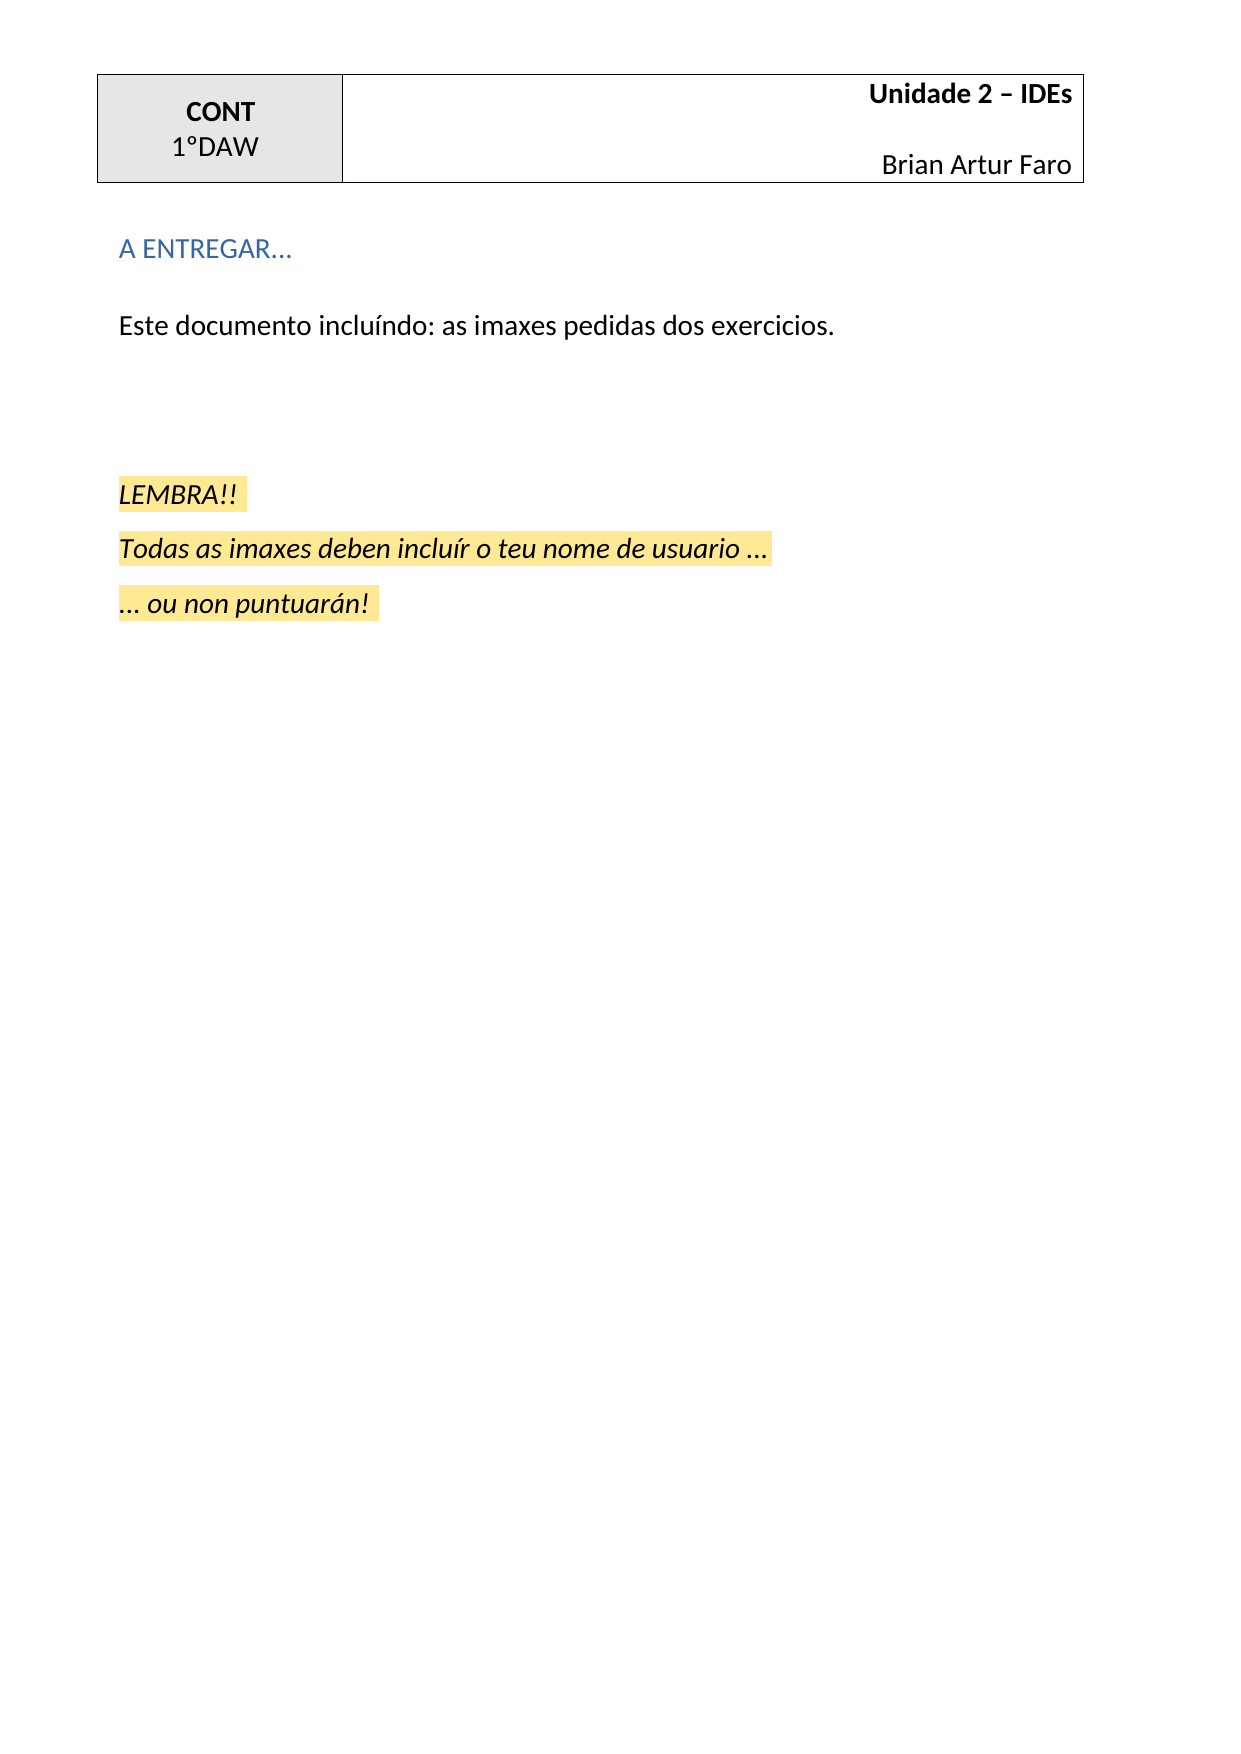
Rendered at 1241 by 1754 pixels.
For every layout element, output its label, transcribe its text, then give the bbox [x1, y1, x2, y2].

subtitle A ENTREGAR... [119, 230, 1062, 266]
subtitle LEMBRA!! [119, 476, 1062, 512]
subtitle Todas as imaxes deben incluír o teu nome de usuario ... [119, 531, 1062, 566]
subtitle Este documento incluíndo: as imaxes pedidas dos exercicios. [119, 307, 1062, 343]
subtitle ... ou non puntuarán! [119, 585, 1062, 621]
